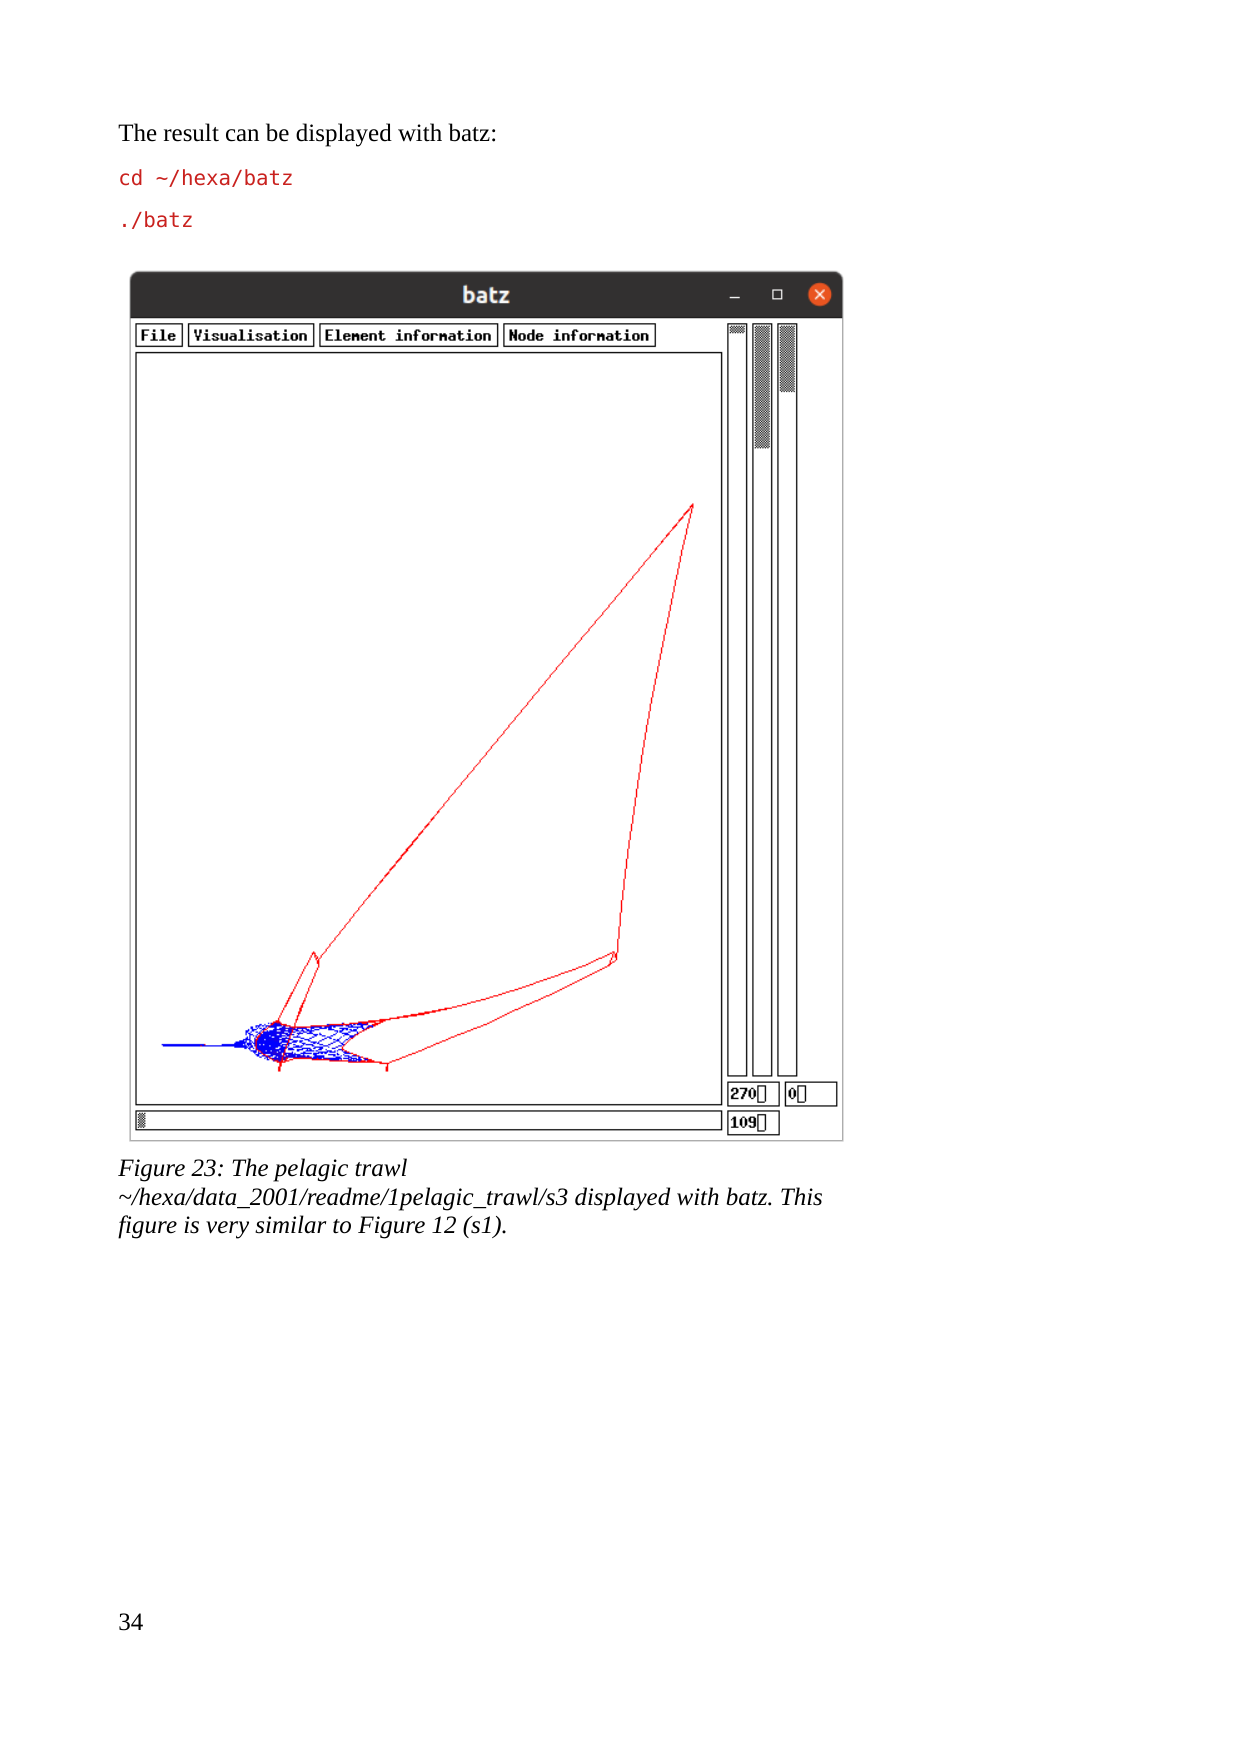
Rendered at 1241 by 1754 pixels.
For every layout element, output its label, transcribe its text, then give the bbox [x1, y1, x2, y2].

picture [118, 263, 855, 1153]
text ./batz [118, 208, 1122, 232]
text cd ~/hexa/batz [118, 166, 1122, 190]
text Figure 23: The pelagic trawl ~/hexa/data_2001/readme/1pelagic_trawl/s3 displayed with batz. This figure is very similar to Figure 12 (s1). [118, 1153, 854, 1239]
text The result can be displayed with batz: [118, 118, 1122, 147]
